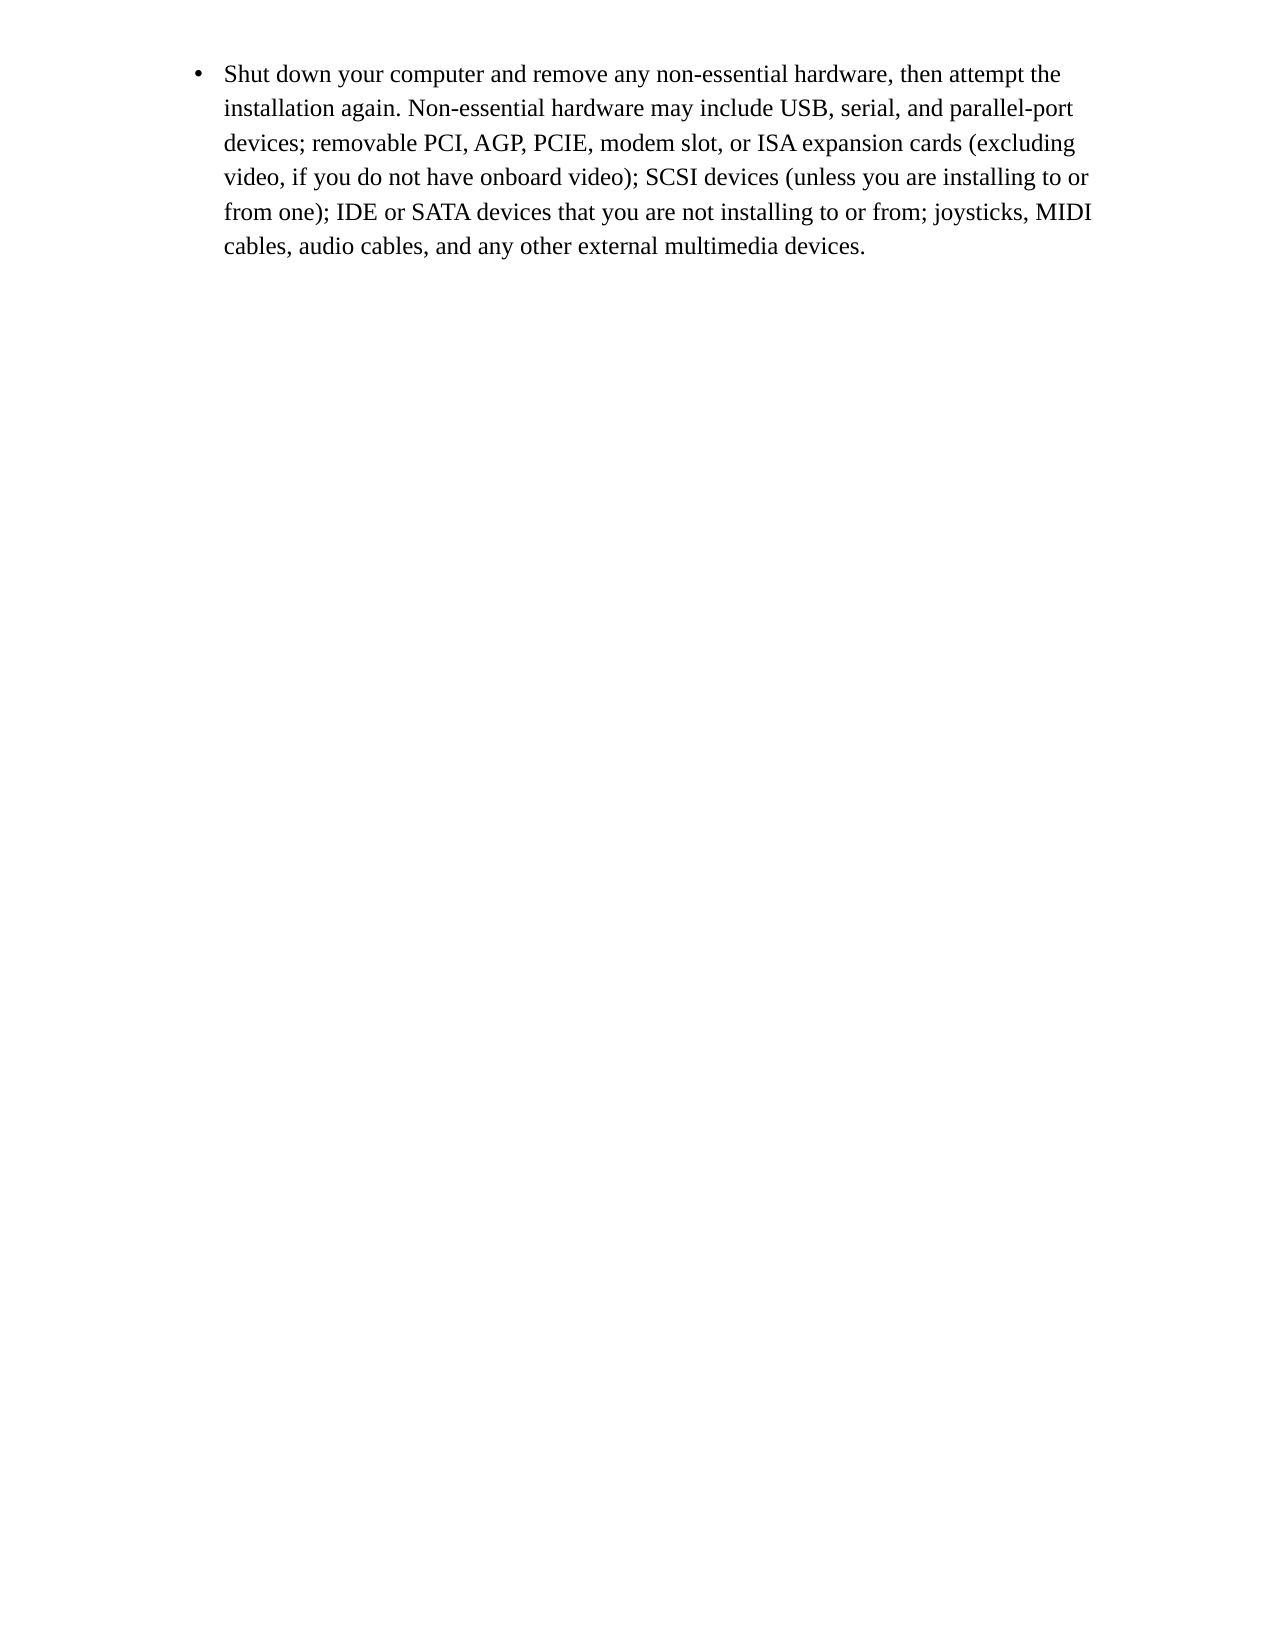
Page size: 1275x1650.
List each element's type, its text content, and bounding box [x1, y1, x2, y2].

list Shut down your computer and remove any non-essential hardware, then attempt the installation again. Non-essential hardware may include USB, serial, and parallel-port devices; removable PCI, AGP, PCIE, modem slot, or ISA expansion cards (excluding video, if you do not have onboard video); SCSI devices (unless you are installing to or from one); IDE or SATA devices that you are not installing to or from; joysticks, MIDI cables, audio cables, and any other external multimedia devices. [194, 59, 1125, 260]
